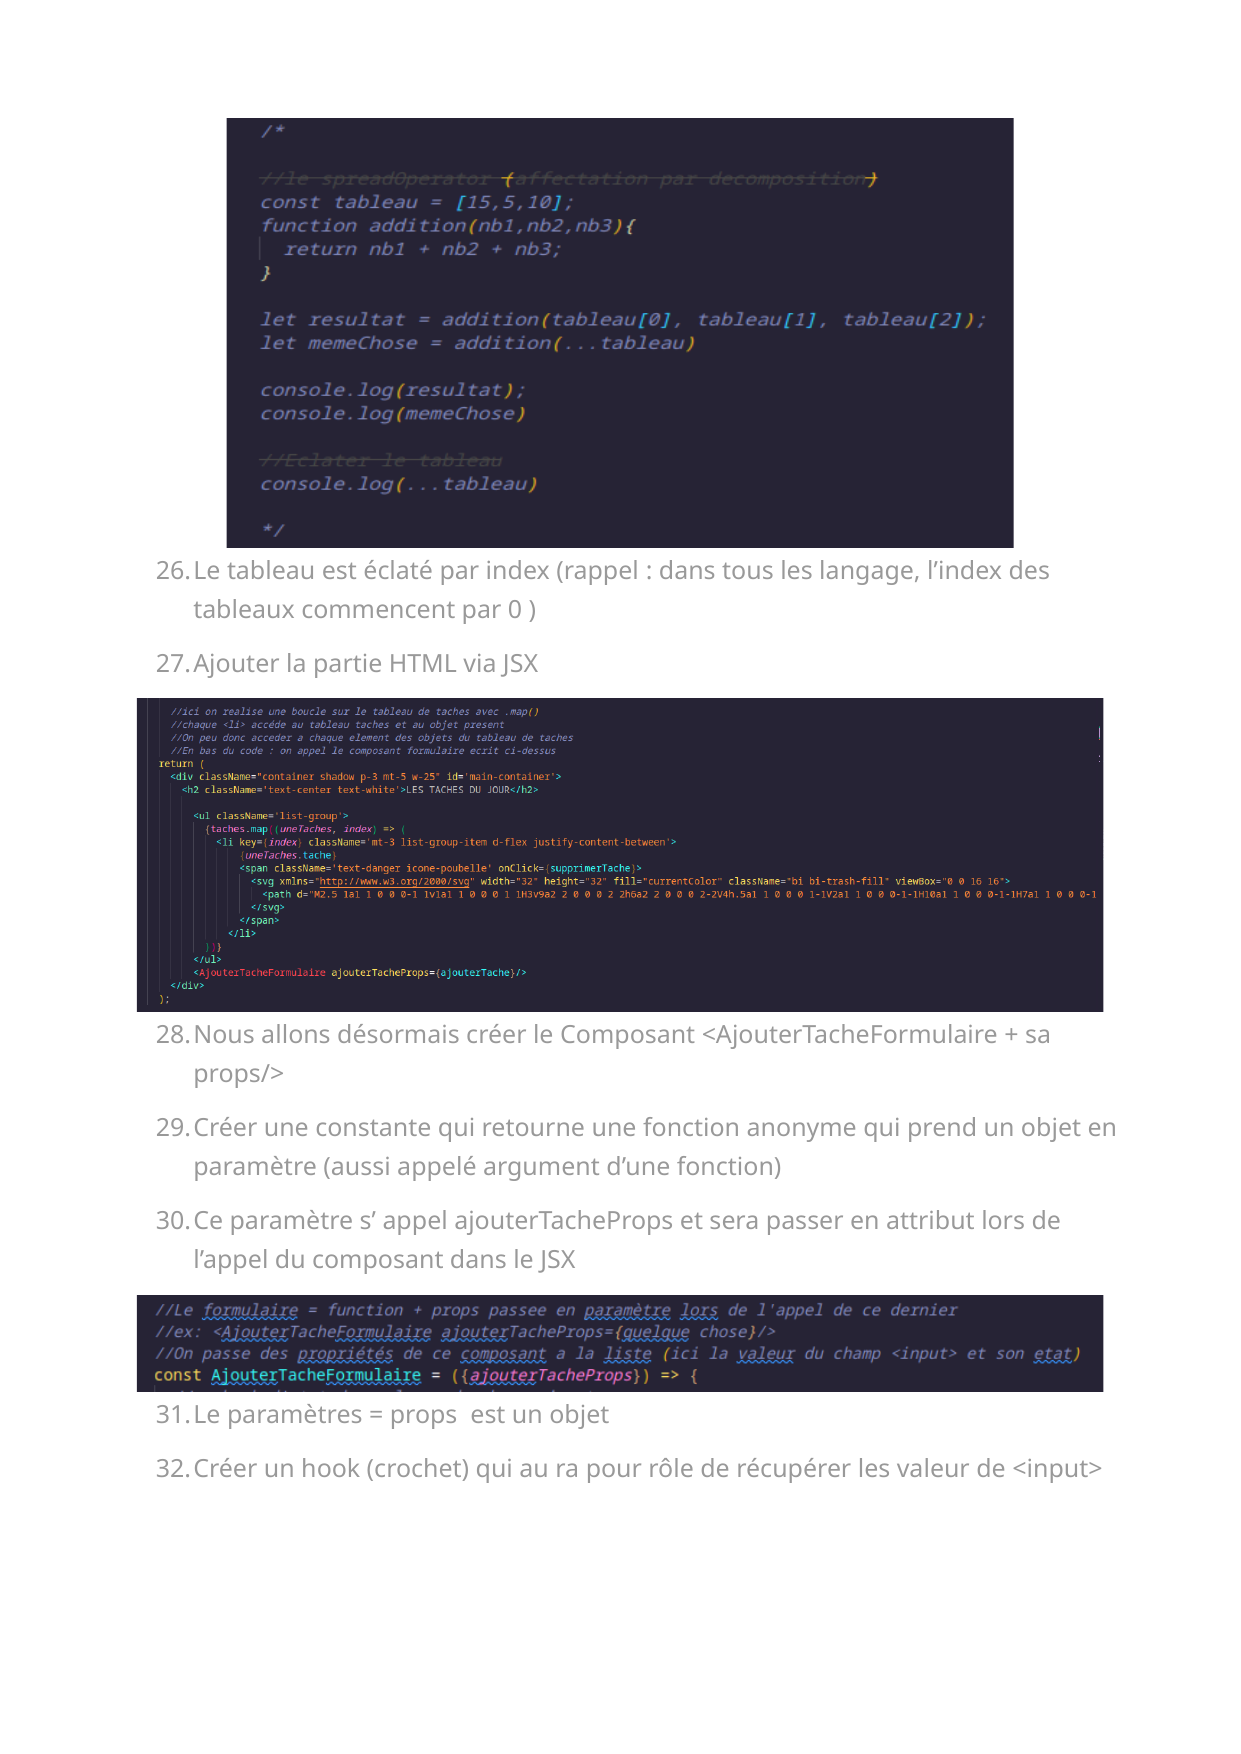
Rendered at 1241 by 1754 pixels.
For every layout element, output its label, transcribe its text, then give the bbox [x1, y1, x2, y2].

picture [136, 698, 1104, 1012]
list Créer un hook (crochet) qui au ra pour rôle de récupérer les valeur de <input> [156, 1451, 1122, 1485]
list Ajouter la partie HTML via JSX [156, 645, 1122, 679]
list Créer une constante qui retourne une fonction anonyme qui prend un objet en paramètre (aussi appelé argument d’une fonction) [156, 1109, 1122, 1183]
list Ce paramètre s’ appel ajouterTacheProps et sera passer en attribut lors de l’appel du composant dans le JSX [156, 1202, 1122, 1276]
list Le tableau est éclaté par index (rappel : dans tous les langage, l’index des tableaux commencent par 0 ) [156, 118, 1122, 626]
list Nous allons désormais créer le Composant <AjouterTacheFormulaire + sa props/> [156, 699, 1122, 1090]
picture [136, 1295, 1104, 1392]
picture [226, 118, 1014, 548]
list Le paramètres = props est un objet [156, 1295, 1122, 1431]
